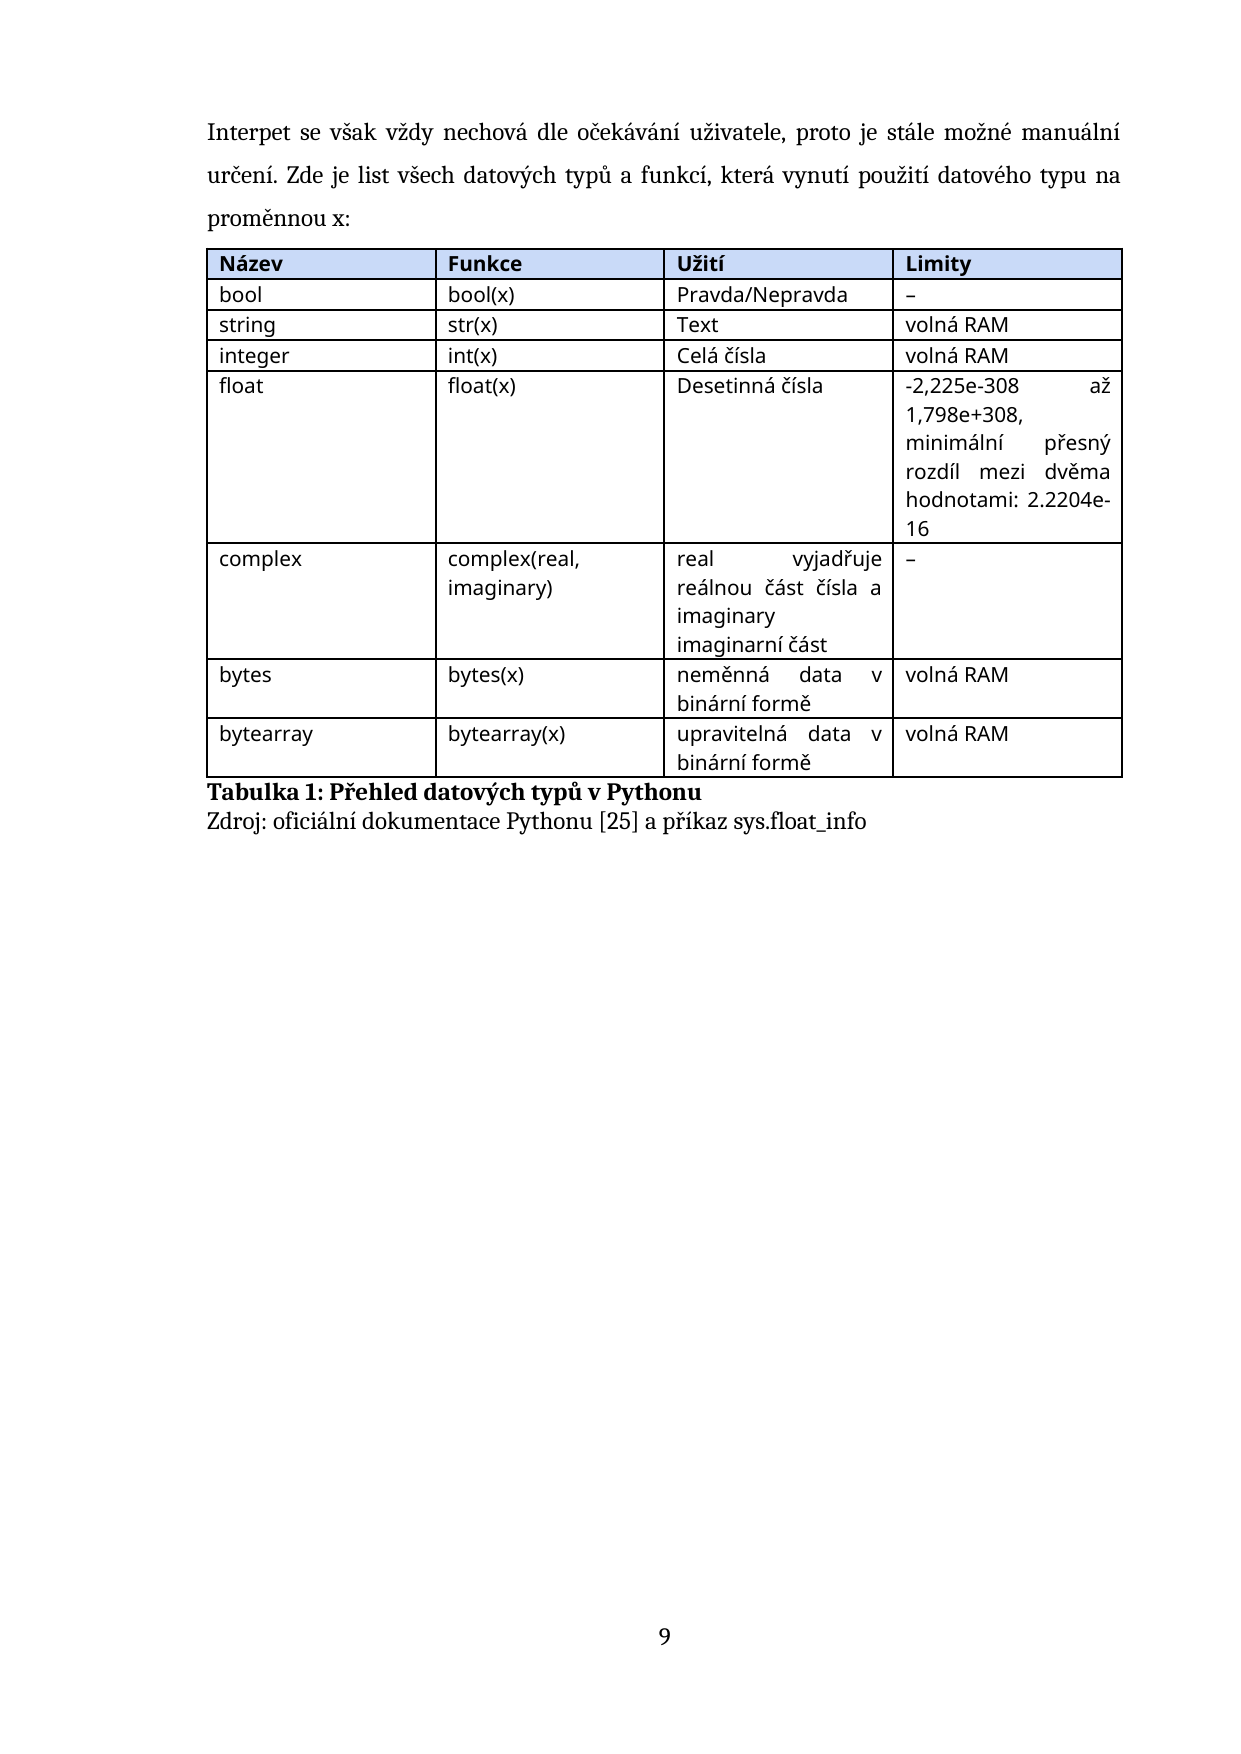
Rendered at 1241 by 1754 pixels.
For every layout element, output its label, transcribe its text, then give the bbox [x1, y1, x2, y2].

table_cell Celá čísla [665, 341, 892, 369]
table_cell int(x) [437, 341, 663, 369]
table_cell volná RAM [894, 311, 1121, 339]
table_cell upravitelná data v binární formě [665, 719, 892, 776]
table_cell bytearray [208, 719, 435, 776]
table_cell volná RAM [894, 341, 1121, 369]
table_cell bytes(x) [437, 660, 663, 717]
table_cell volná RAM [894, 719, 1121, 776]
text Interpet se však vždy nechová dle očekávání uživatele, proto je stále možné manuální určení. Zde je list všech datových typů a funkcí, která vynutí použití datového typu na proměnnou x: [207, 118, 1122, 233]
table_header Funkce [437, 250, 663, 278]
table_cell bool(x) [437, 280, 663, 308]
table_cell – [894, 280, 1121, 308]
table_cell – [894, 544, 1121, 658]
table_cell complex(real, imaginary) [437, 544, 663, 658]
table_cell Pravda/Nepravda [665, 280, 892, 308]
table_cell Text [665, 311, 892, 339]
table_cell bytes [208, 660, 435, 717]
table_cell str(x) [437, 311, 663, 339]
table_cell neměnná data v binární formě [665, 660, 892, 717]
table_cell complex [208, 544, 435, 658]
table_cell real vyjadřuje reálnou část čísla a imaginary imaginarní část [665, 544, 892, 658]
table_cell Desetinná čísla [665, 372, 892, 542]
table_cell bool [208, 280, 435, 308]
table_cell float [208, 372, 435, 542]
table_header Název [208, 250, 435, 278]
table_cell integer [208, 341, 435, 369]
table_header Limity [894, 250, 1121, 278]
text Zdroj: oficiální dokumentace Pythonu [25] a příkaz sys.float_info [207, 807, 1122, 836]
table_cell bytearray(x) [437, 719, 663, 776]
table_cell float(x) [437, 372, 663, 542]
subtitle Tabulka 1: Přehled datových typů v Pythonu [207, 778, 1122, 807]
table_cell volná RAM [894, 660, 1121, 717]
table_header Užití [665, 250, 892, 278]
table_cell string [208, 311, 435, 339]
table_cell -2,225e-308 až 1,798e+308, minimální přesný rozdíl mezi dvěma hodnotami: 2.2204e-16 [894, 372, 1121, 542]
